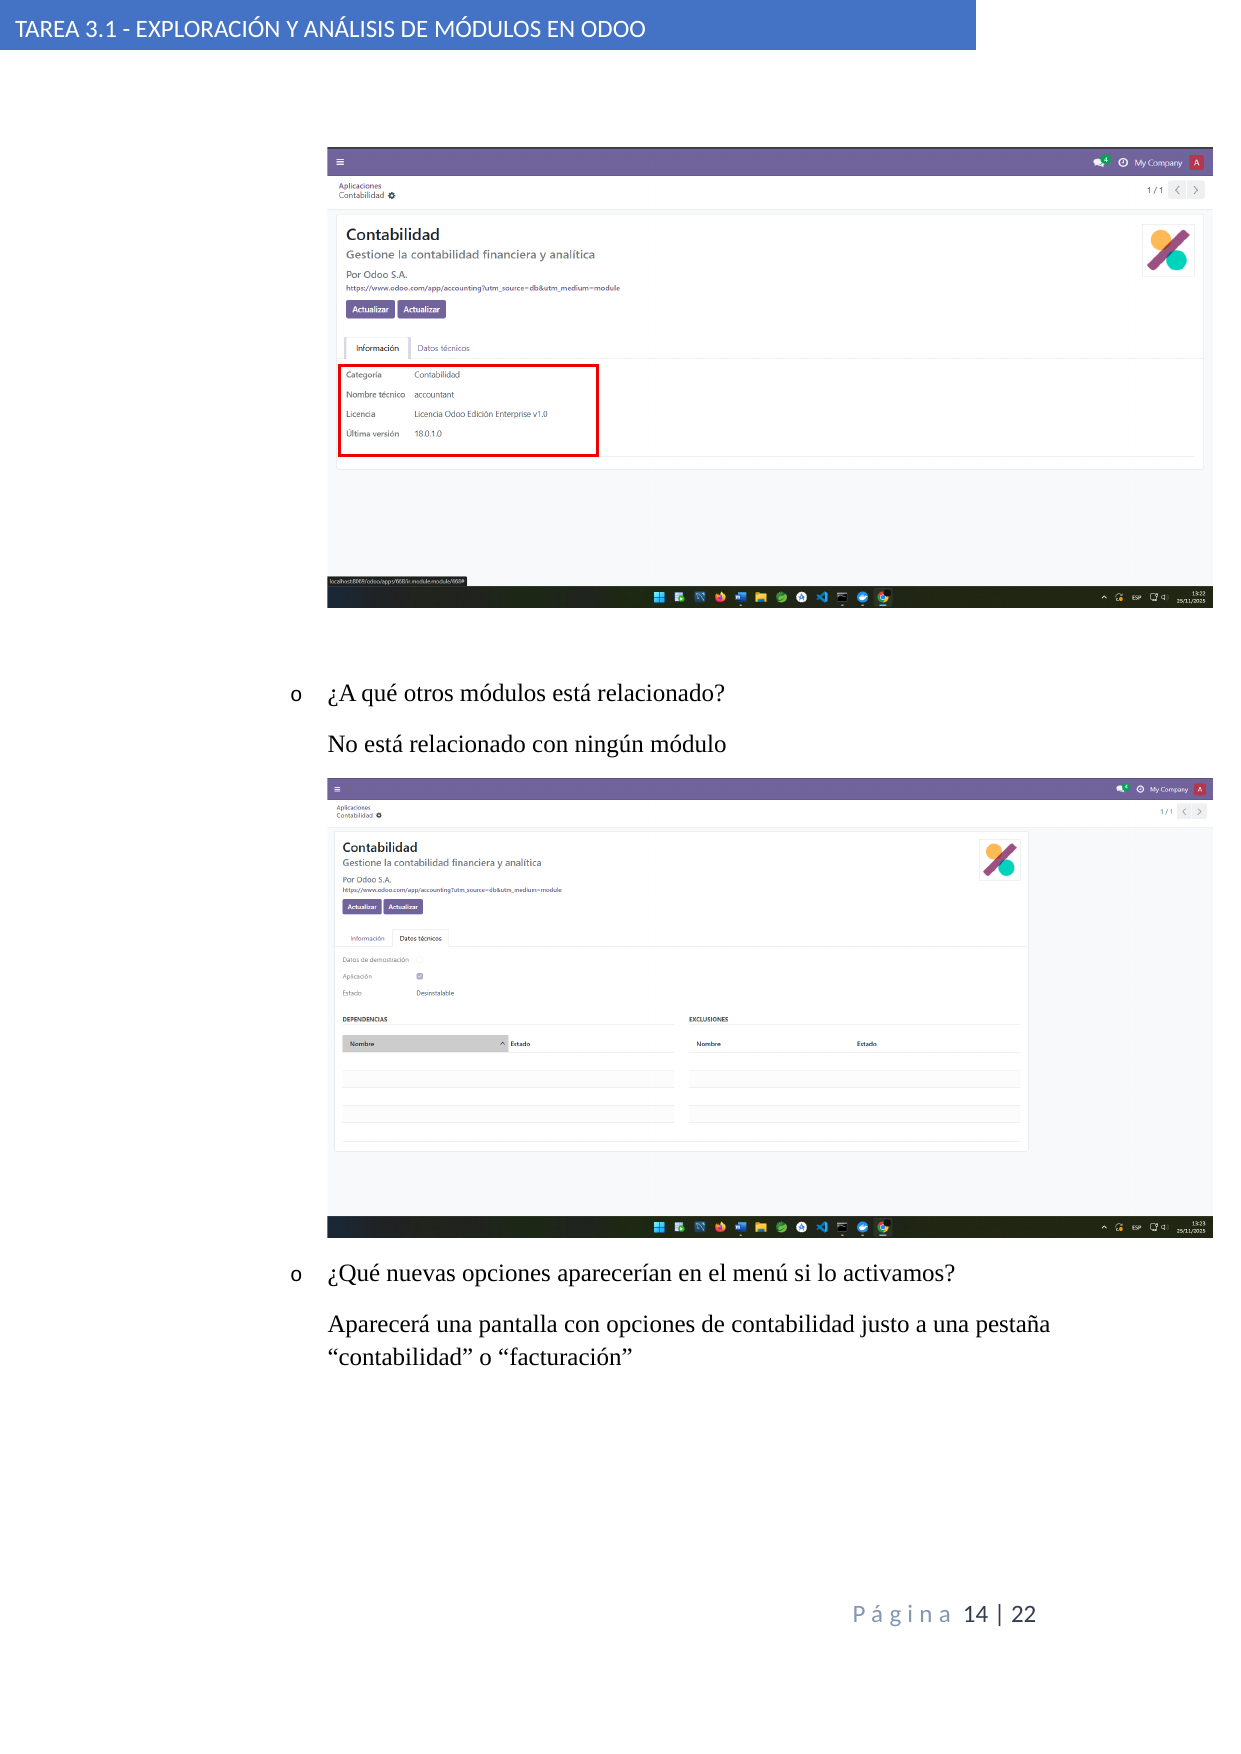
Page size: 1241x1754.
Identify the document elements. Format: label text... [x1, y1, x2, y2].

text Aparecerá una pantalla con opciones de contabilidad justo a una pestaña “contabilidad” o “facturación” [327, 1309, 1063, 1371]
text No está relacionado con ningún módulo [327, 729, 1063, 758]
list ¿Qué nuevas opciones aparecerían en el menú si lo activamos? [290, 1258, 1063, 1288]
list ¿A qué otros módulos está relacionado? [290, 678, 1063, 708]
